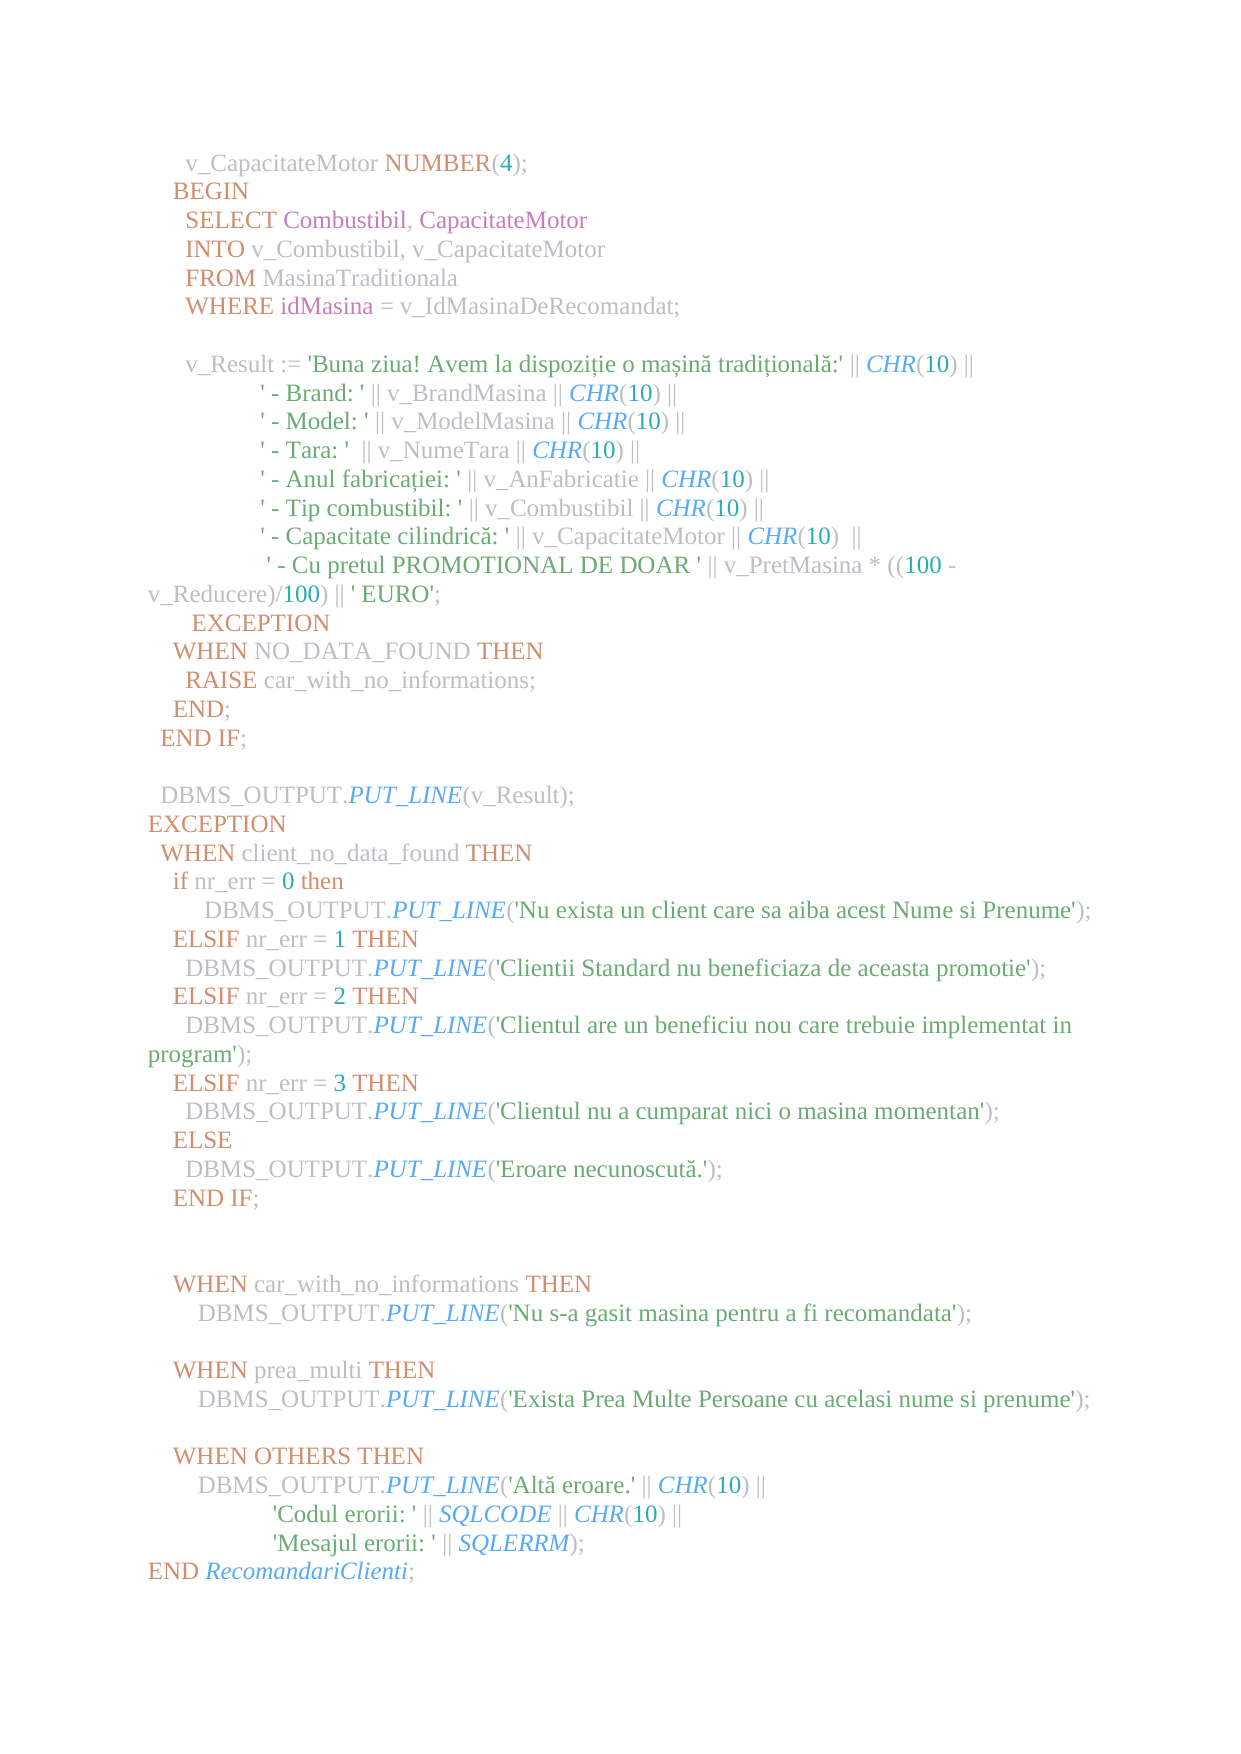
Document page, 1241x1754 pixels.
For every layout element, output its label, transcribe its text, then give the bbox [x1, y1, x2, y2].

text v_CapacitateMotor NUMBER(4); BEGIN SELECT Combustibil, CapacitateMotor INTO v_Combustibil, v_CapacitateMotor FROM MasinaTraditionala WHERE idMasina = v_IdMasinaDeRecomandat; v_Result := 'Buna ziua! Avem la dispoziție o mașină tradițională:' || CHR(10) || ' - Brand: ' || v_BrandMasina || CHR(10) || ' - Model: ' || v_ModelMasina || CHR(10) || ' - Tara: ' || v_NumeTara || CHR(10) || ' - Anul fabricației: ' || v_AnFabricatie || CHR(10) || ' - Tip combustibil: ' || v_Combustibil || CHR(10) || ' - Capacitate cilindrică: ' || v_CapacitateMotor || CHR(10) || ' - Cu pretul PROMOTIONAL DE DOAR ' || v_PretMasina * ((100 - v_Reducere)/100) || ' EURO'; EXCEPTION WHEN NO_DATA_FOUND THEN RAISE car_with_no_informations; END; END IF; DBMS_OUTPUT.PUT_LINE(v_Result); EXCEPTION WHEN client_no_data_found THEN if nr_err = 0 then DBMS_OUTPUT.PUT_LINE('Nu exista un client care sa aiba acest Nume si Prenume'); ELSIF nr_err = 1 THEN DBMS_OUTPUT.PUT_LINE('Clientii Standard nu beneficiaza de aceasta promotie'); ELSIF nr_err = 2 THEN DBMS_OUTPUT.PUT_LINE('Clientul are un beneficiu nou care trebuie implementat in program'); ELSIF nr_err = 3 THEN DBMS_OUTPUT.PUT_LINE('Clientul nu a cumparat nici o masina momentan'); ELSE DBMS_OUTPUT.PUT_LINE('Eroare necunoscută.'); END IF; WHEN car_with_no_informations THEN DBMS_OUTPUT.PUT_LINE('Nu s-a gasit masina pentru a fi recomandata'); WHEN prea_multi THEN DBMS_OUTPUT.PUT_LINE('Exista Prea Multe Persoane cu acelasi nume si prenume'); WHEN OTHERS THEN DBMS_OUTPUT.PUT_LINE('Altă eroare.' || CHR(10) || 'Codul erorii: ' || SQLCODE || CHR(10) || 'Mesajul erorii: ' || SQLERRM); END RecomandariClienti; [148, 148, 1093, 1585]
